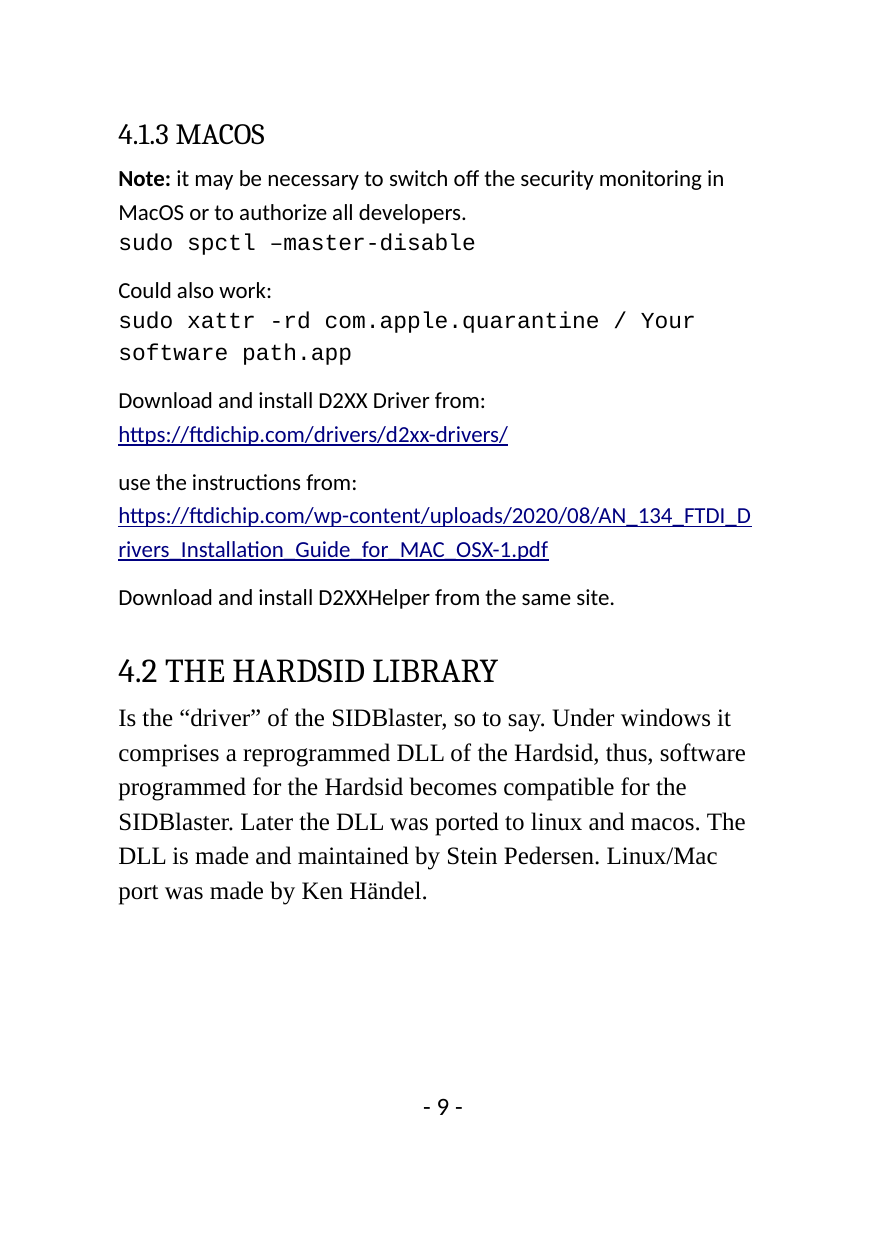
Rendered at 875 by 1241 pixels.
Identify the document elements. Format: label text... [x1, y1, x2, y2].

text Download and install D2XX Driver from: https://ftdichip.com/drivers/d2xx-drivers/ [118, 386, 756, 448]
text Download and install D2XXHelper from the same site. [118, 583, 756, 611]
subtitle The hardsid library [118, 652, 756, 691]
text Note: it may be necessary to switch off the security monitoring in MacOS or to authorize all developers. sudo spctl –master-disable [118, 164, 756, 257]
subtitle MacOS [118, 118, 756, 152]
text Is the “driver” of the SIDBlaster, so to say. Under windows it comprises a reprogrammed DLL of the Hardsid, thus, software programmed for the Hardsid becomes compatible for the SIDBlaster. Later the DLL was ported to linux and macos. The DLL is made and maintained by Stein Pedersen. Linux/Mac port was made by Ken Händel. [118, 703, 756, 904]
text Could also work: sudo xattr -rd com.apple.quarantine / Your software path.app [118, 277, 756, 367]
text use the instructions from: https://ftdichip.com/wp-content/uploads/2020/08/AN_134_FTDI_Drivers_Installation_Guide_for_MAC_OSX-1.pdf [118, 468, 756, 563]
